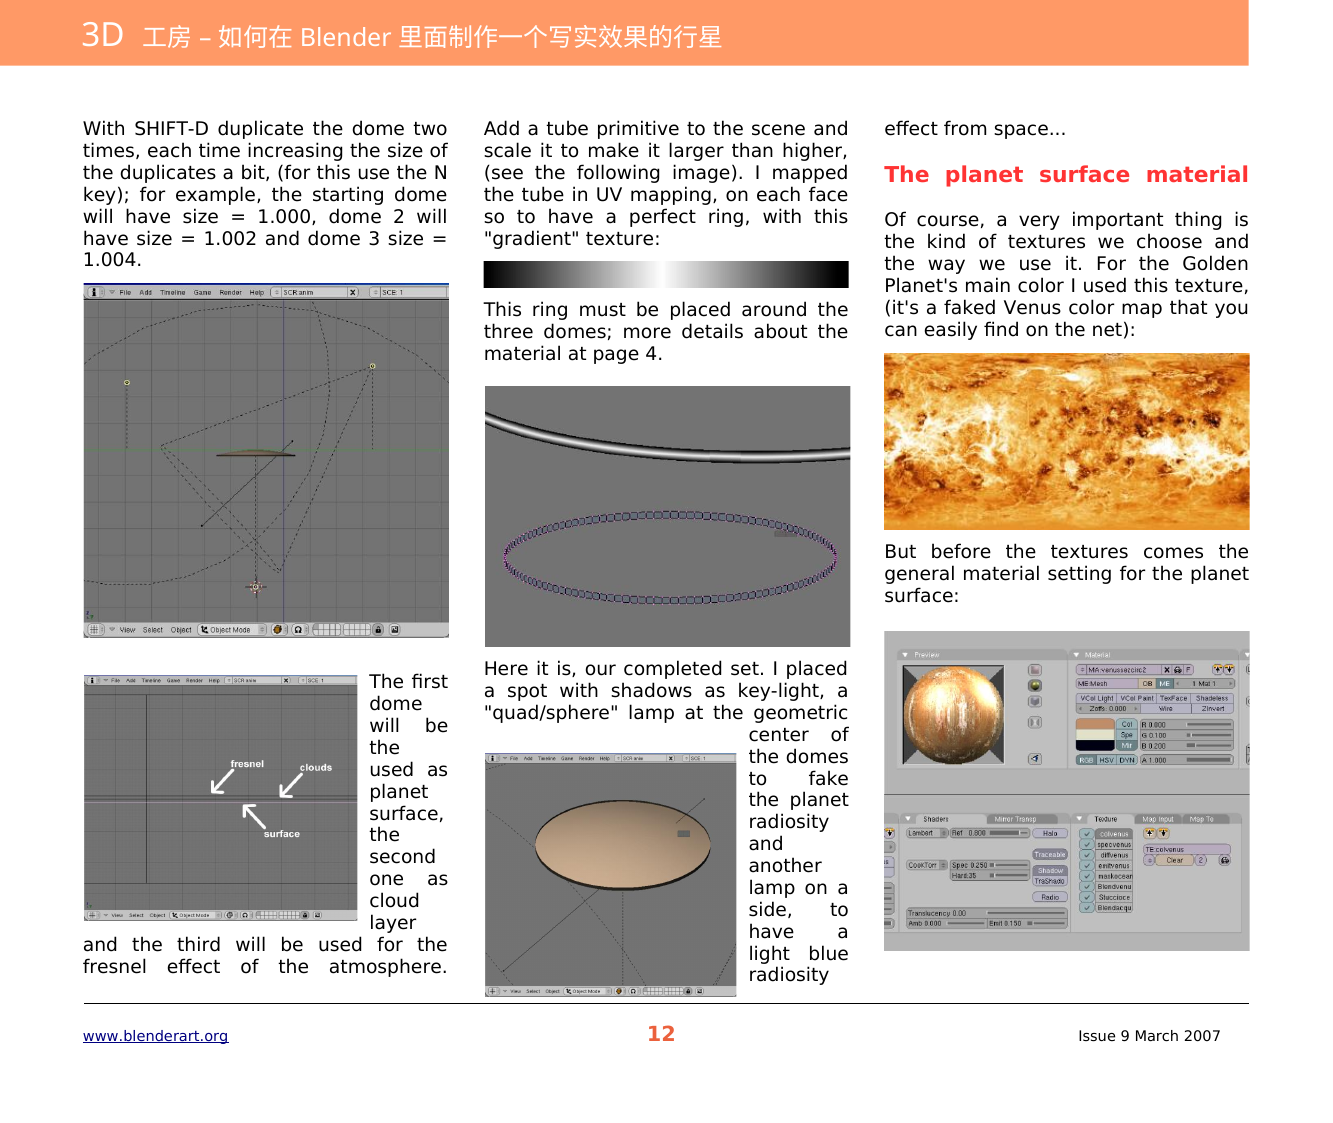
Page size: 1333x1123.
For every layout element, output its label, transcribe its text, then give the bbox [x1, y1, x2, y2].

text With SHIFT-D duplicate the dome two times, each time increasing the size of the duplicates a bit, (for this use the N key); for example, the starting dome will have size = 1.000, dome 2 will have size = 1.002 and dome 3 size = 1.004. [83, 118, 448, 271]
picture [884, 353, 1250, 530]
text But before the textures comes the general material setting for the planet surface: [884, 530, 1249, 607]
picture [83, 283, 449, 638]
picture [485, 753, 737, 997]
text Of course, a very important thing is the kind of textures we choose and the way we use it. For the Golden Planet's main color I used this texture, (it's a faked Venus color map that you can easily find on the net): [884, 209, 1249, 341]
text The first dome will be the used as planet surface, the second one as cloud layer and the third will be used for the fresnel effect of the atmosphere. [83, 671, 448, 978]
text Here it is, our completed set. I placed a spot with shadows as key-light, a "quad/sphere" lamp at the geometric center of the domes to fake the planet radiosity and another lamp on a side, to have a light blue radiosity [483, 365, 849, 986]
picture [483, 261, 849, 288]
picture [84, 675, 358, 921]
text [884, 341, 1249, 353]
text [483, 249, 849, 261]
text The planet surface material [884, 162, 1249, 209]
picture [485, 386, 851, 647]
picture [884, 631, 1250, 951]
text effect from space... [884, 118, 1249, 140]
text Add a tube primitive to the scene and scale it to make it larger than higher, (see the following image). I mapped the tube in UV mapping, on each face so to have a perfect ring, with this "gradient" texture: [483, 118, 849, 249]
text This ring must be placed around the three domes; more details about the material at page 4. [483, 288, 849, 365]
